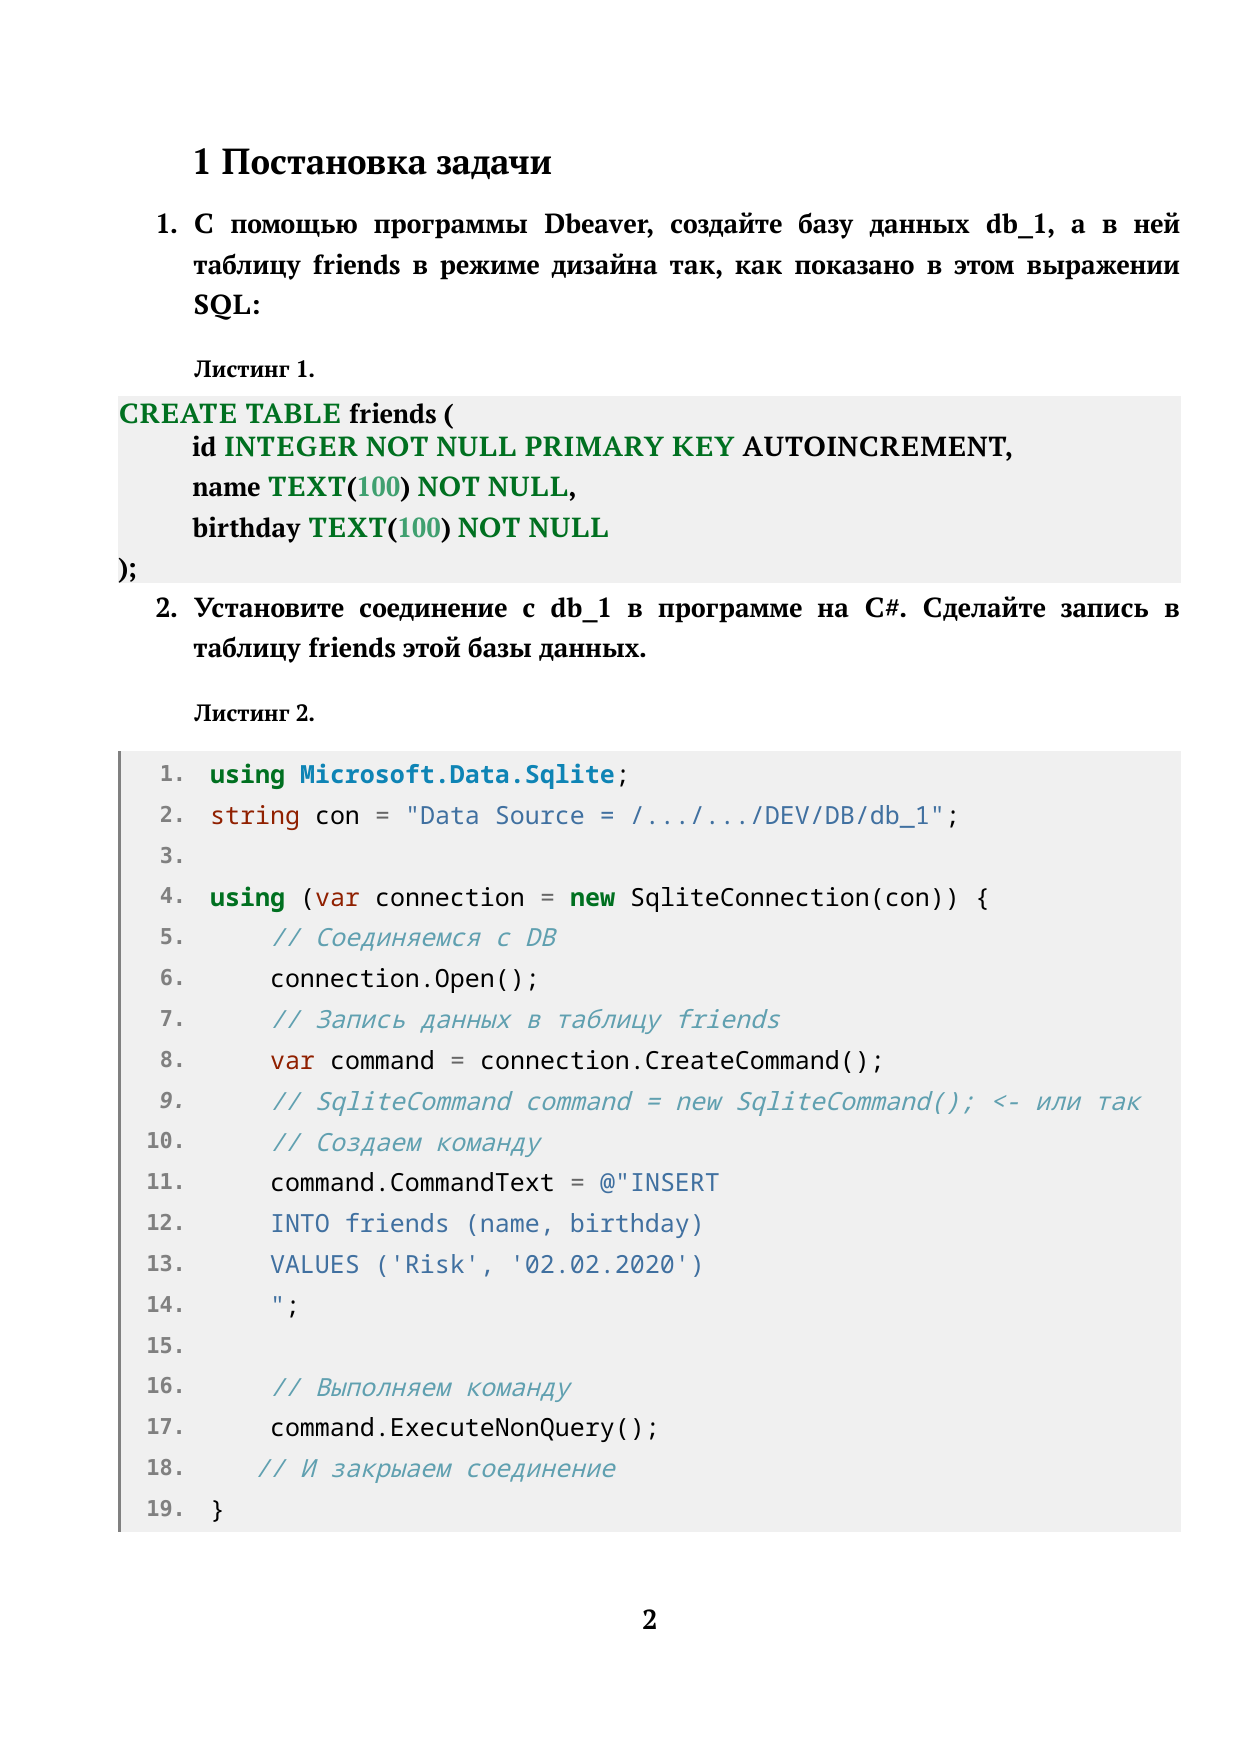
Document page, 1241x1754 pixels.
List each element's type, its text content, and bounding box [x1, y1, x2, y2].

text ); [118, 550, 1181, 583]
list // Создаем команду [121, 1118, 1181, 1158]
list С помощью программы Dbeaver, cоздайте базу данных db_1, а в ней таблицу friends в режиме дизайна так, как показано в этом выражении SQL: [156, 207, 1181, 321]
list Установите соединение с db_1 в программе на C#. Сделайте запись в таблицу friends этой базы данных. [156, 590, 1181, 664]
text id INTEGER NOT NULL PRIMARY KEY AUTOINCREMENT, [118, 429, 1181, 463]
list // И закрыаем соединение [121, 1445, 1181, 1485]
list // Запись данных в таблицу friends [121, 996, 1181, 1036]
list VALUES ('Risk', '02.02.2020') [121, 1241, 1181, 1281]
list command.CommandText = @"INSERT [121, 1159, 1181, 1199]
list INTO friends (name, birthday) [121, 1200, 1181, 1240]
list var command = connection.CreateCommand(); [121, 1037, 1181, 1077]
subtitle 1 Постановка задачи [192, 139, 1181, 183]
text birthday TEXT(100) NOT NULL [118, 510, 1181, 543]
list using (var connection = new SqliteConnection(con)) { [121, 873, 1181, 913]
text name TEXT(100) NOT NULL, [118, 469, 1181, 503]
list // Соединяемся с DB [121, 914, 1181, 954]
list connection.Open(); [121, 955, 1181, 995]
list Листинг 2. [156, 698, 1181, 727]
list "; [121, 1282, 1181, 1322]
list // Выполняем команду [121, 1363, 1181, 1403]
list using Microsoft.Data.Sqlite; [121, 751, 1181, 791]
list Листинг 1. [156, 354, 1181, 383]
list // SqliteCommand command = new SqliteCommand(); <- или так [121, 1077, 1181, 1117]
list string con = "Data Source = /.../.../DEV/DB/db_1"; [121, 792, 1181, 832]
text CREATE TABLE friends ( [118, 396, 1181, 429]
list } [121, 1486, 1181, 1532]
list command.ExecuteNonQuery(); [121, 1404, 1181, 1444]
